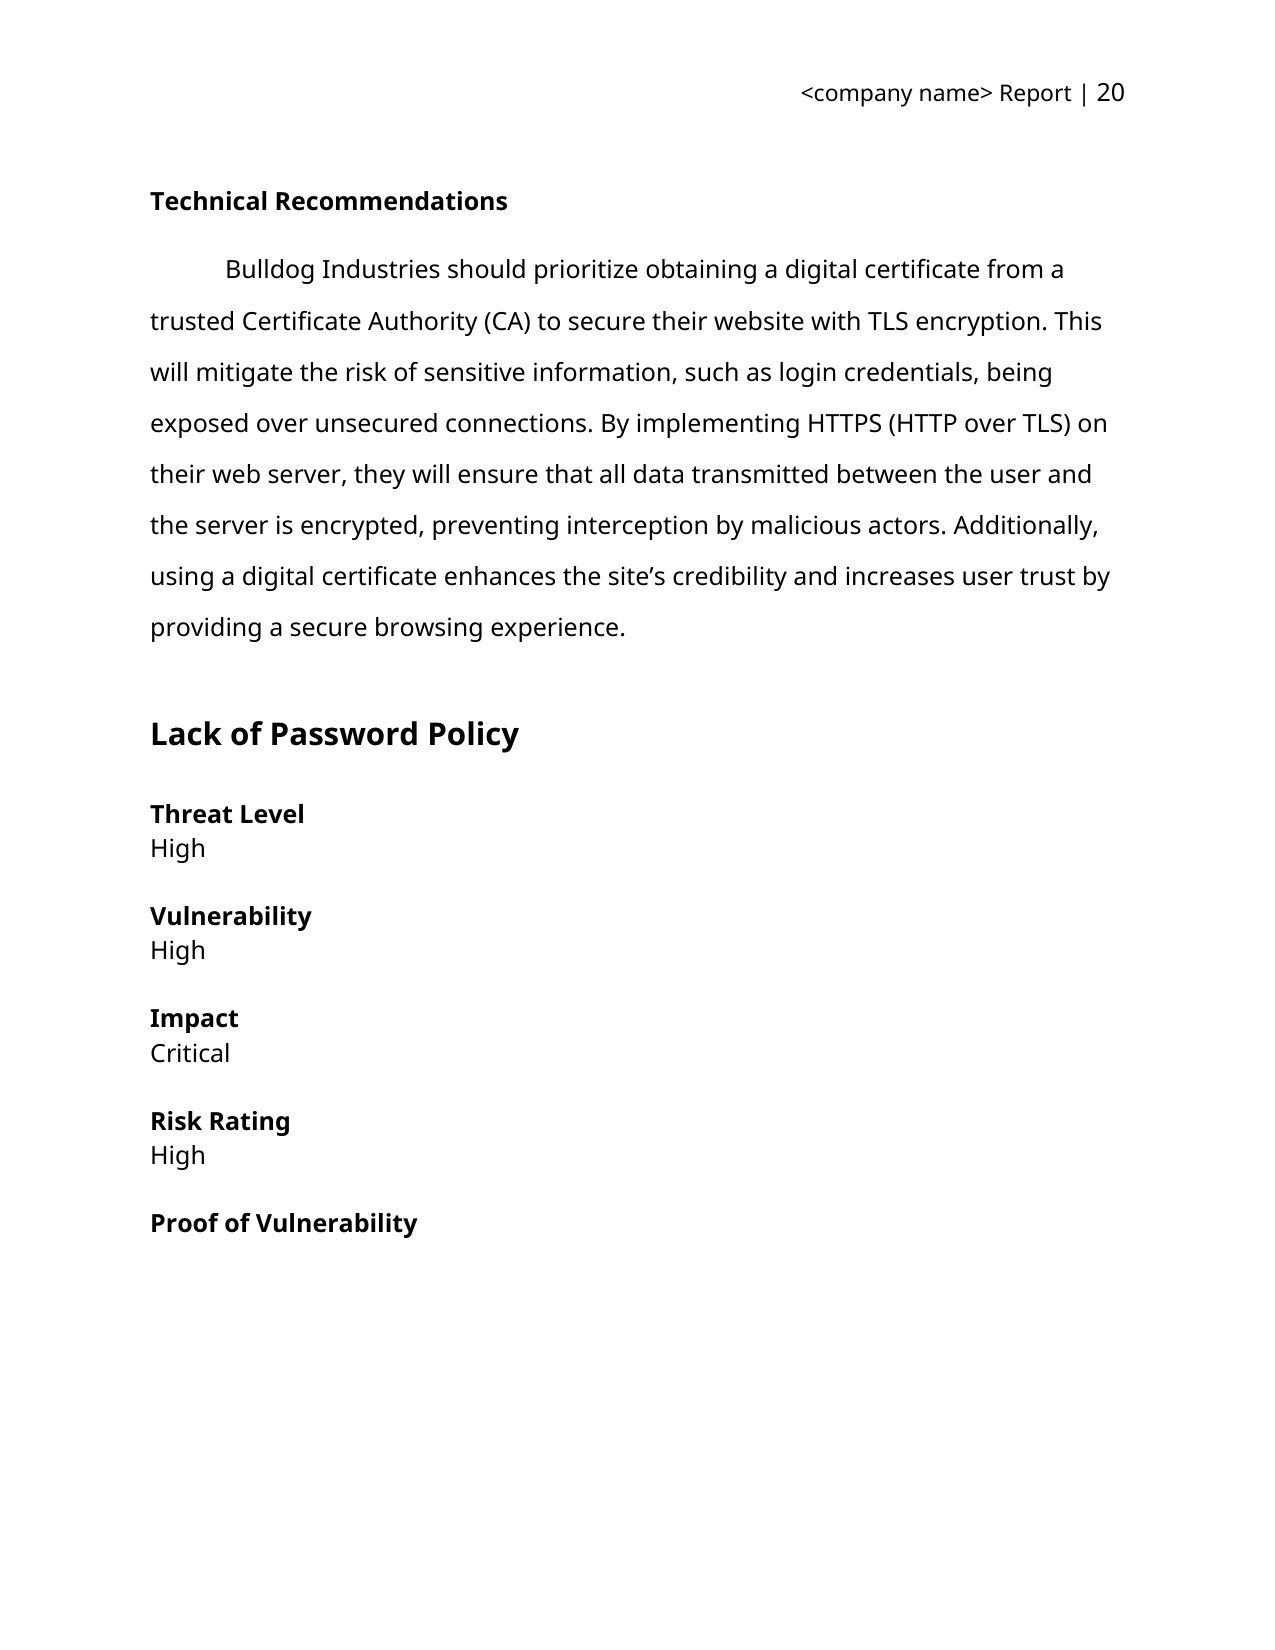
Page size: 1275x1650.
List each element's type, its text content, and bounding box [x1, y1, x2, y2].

text High [150, 831, 1125, 865]
text Bulldog Industries should prioritize obtaining a digital certificate from a trusted Certificate Authority (CA) to secure their website with TLS encryption. This will mitigate the risk of sensitive information, such as login credentials, being exposed over unsecured connections. By implementing HTTPS (HTTP over TLS) on their web server, they will ensure that all data transmitted between the user and the server is encrypted, preventing interception by malicious actors. Additionally, using a digital certificate enhances the site’s credibility and increases user trust by providing a secure browsing experience. [150, 252, 1125, 643]
text Critical [150, 1035, 1125, 1069]
text Risk Rating [150, 1103, 1125, 1137]
text Threat Level [150, 797, 1125, 831]
text Technical Recommendations [150, 184, 1125, 218]
text Proof of Vulnerability [150, 1206, 1125, 1239]
text High [150, 1137, 1125, 1171]
text Lack of Password Policy [150, 712, 1125, 754]
text Impact [150, 1001, 1125, 1035]
text High [150, 933, 1125, 967]
text Vulnerability [150, 899, 1125, 933]
